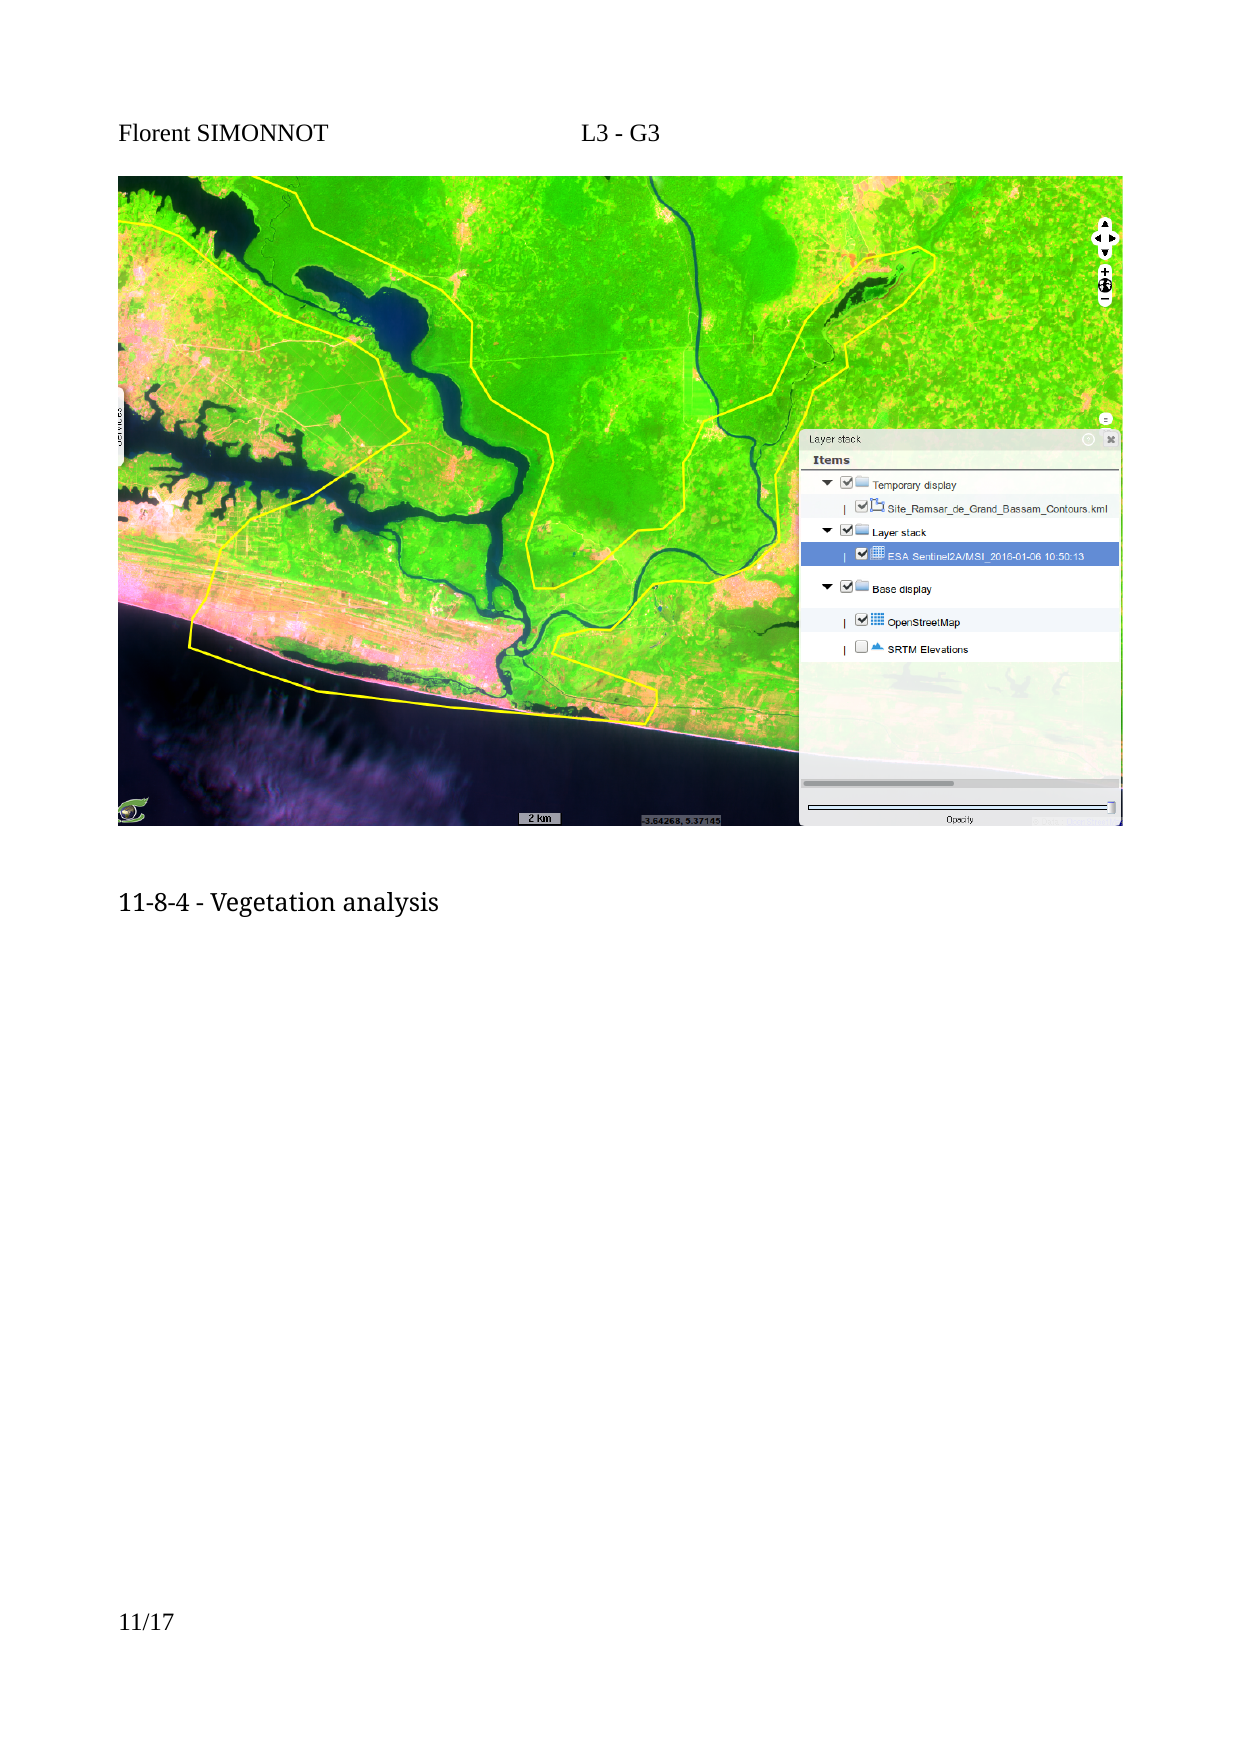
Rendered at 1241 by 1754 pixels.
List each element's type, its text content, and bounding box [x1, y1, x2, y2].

text 11-8-4 - Vegetation analysis [118, 884, 1123, 918]
picture [118, 176, 1123, 826]
